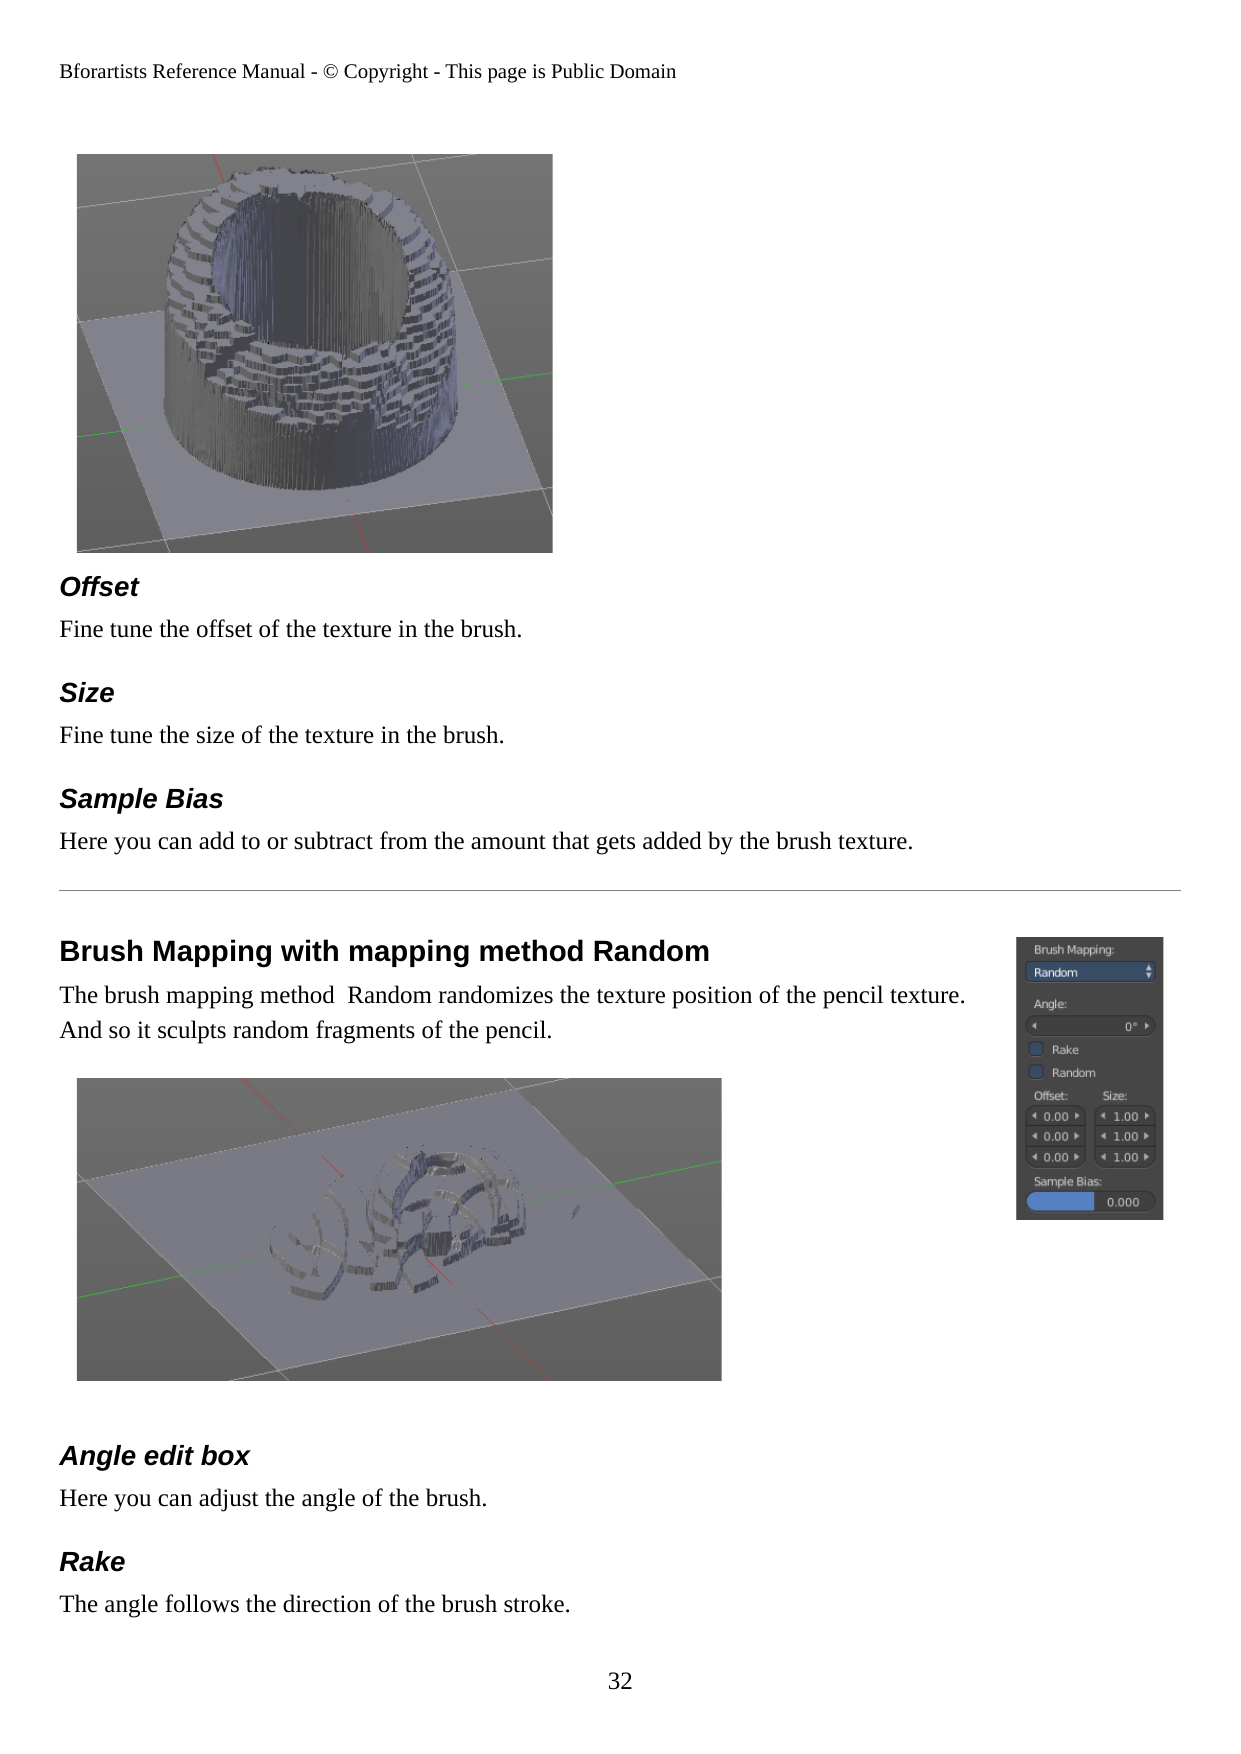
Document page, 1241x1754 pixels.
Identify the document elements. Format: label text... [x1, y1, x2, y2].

subtitle Angle edit box [59, 1439, 1181, 1471]
picture [76, 1078, 722, 1381]
text The angle follows the direction of the brush stroke. [59, 1589, 1181, 1618]
text Here you can adjust the angle of the brush. [59, 1483, 1181, 1512]
text Fine tune the offset of the texture in the brush. [59, 614, 1181, 643]
picture [1016, 937, 1164, 1220]
subtitle Size [59, 676, 1181, 708]
text Here you can add to or subtract from the amount that gets added by the brush texture. [59, 826, 1181, 855]
picture [76, 154, 553, 553]
subtitle Sample Bias [59, 782, 1181, 814]
subtitle Offset [59, 137, 1181, 602]
subtitle Rake [59, 1545, 1181, 1577]
text The brush mapping method Random randomizes the texture position of the pencil texture. And so it sculpts random fragments of the pencil. [59, 980, 1016, 1044]
text Fine tune the size of the texture in the brush. [59, 720, 1181, 749]
subtitle Brush Mapping with mapping method Random [59, 934, 1181, 968]
